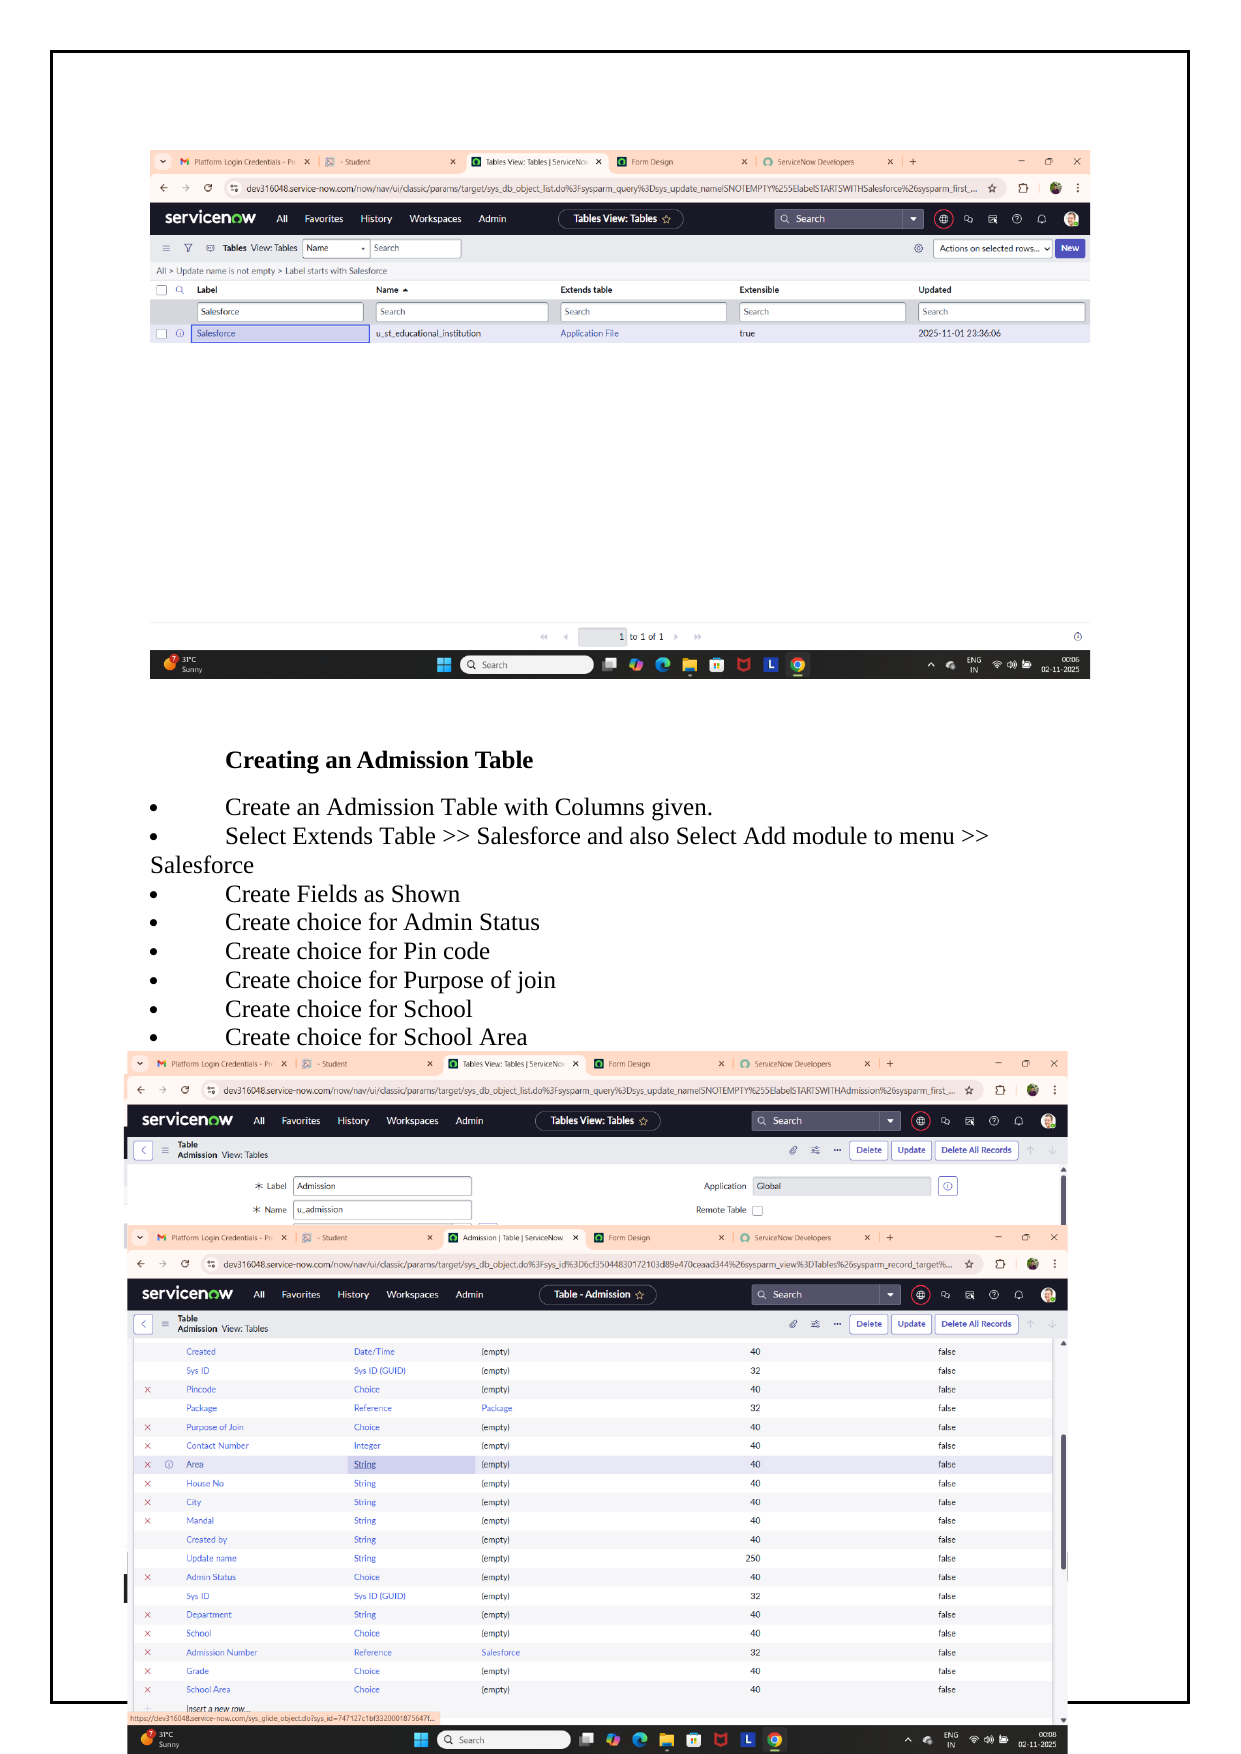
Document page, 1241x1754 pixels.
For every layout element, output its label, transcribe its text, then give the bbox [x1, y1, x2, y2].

list Create choice for School [150, 994, 993, 1022]
list Create choice for Admin Status [150, 907, 993, 936]
list Create choice for Purpose of join [150, 965, 993, 994]
list Create choice for School Area [150, 1022, 993, 1051]
list Create choice for Pin code [150, 936, 993, 965]
list Create an Admission Table with Columns given. [150, 792, 993, 821]
text Creating an Admission Table [150, 745, 1090, 774]
list Create Fields as Shown [150, 879, 993, 907]
list Select Extends Table >> Salesforce and also Select Add module to menu >> Salesforce [150, 821, 993, 879]
